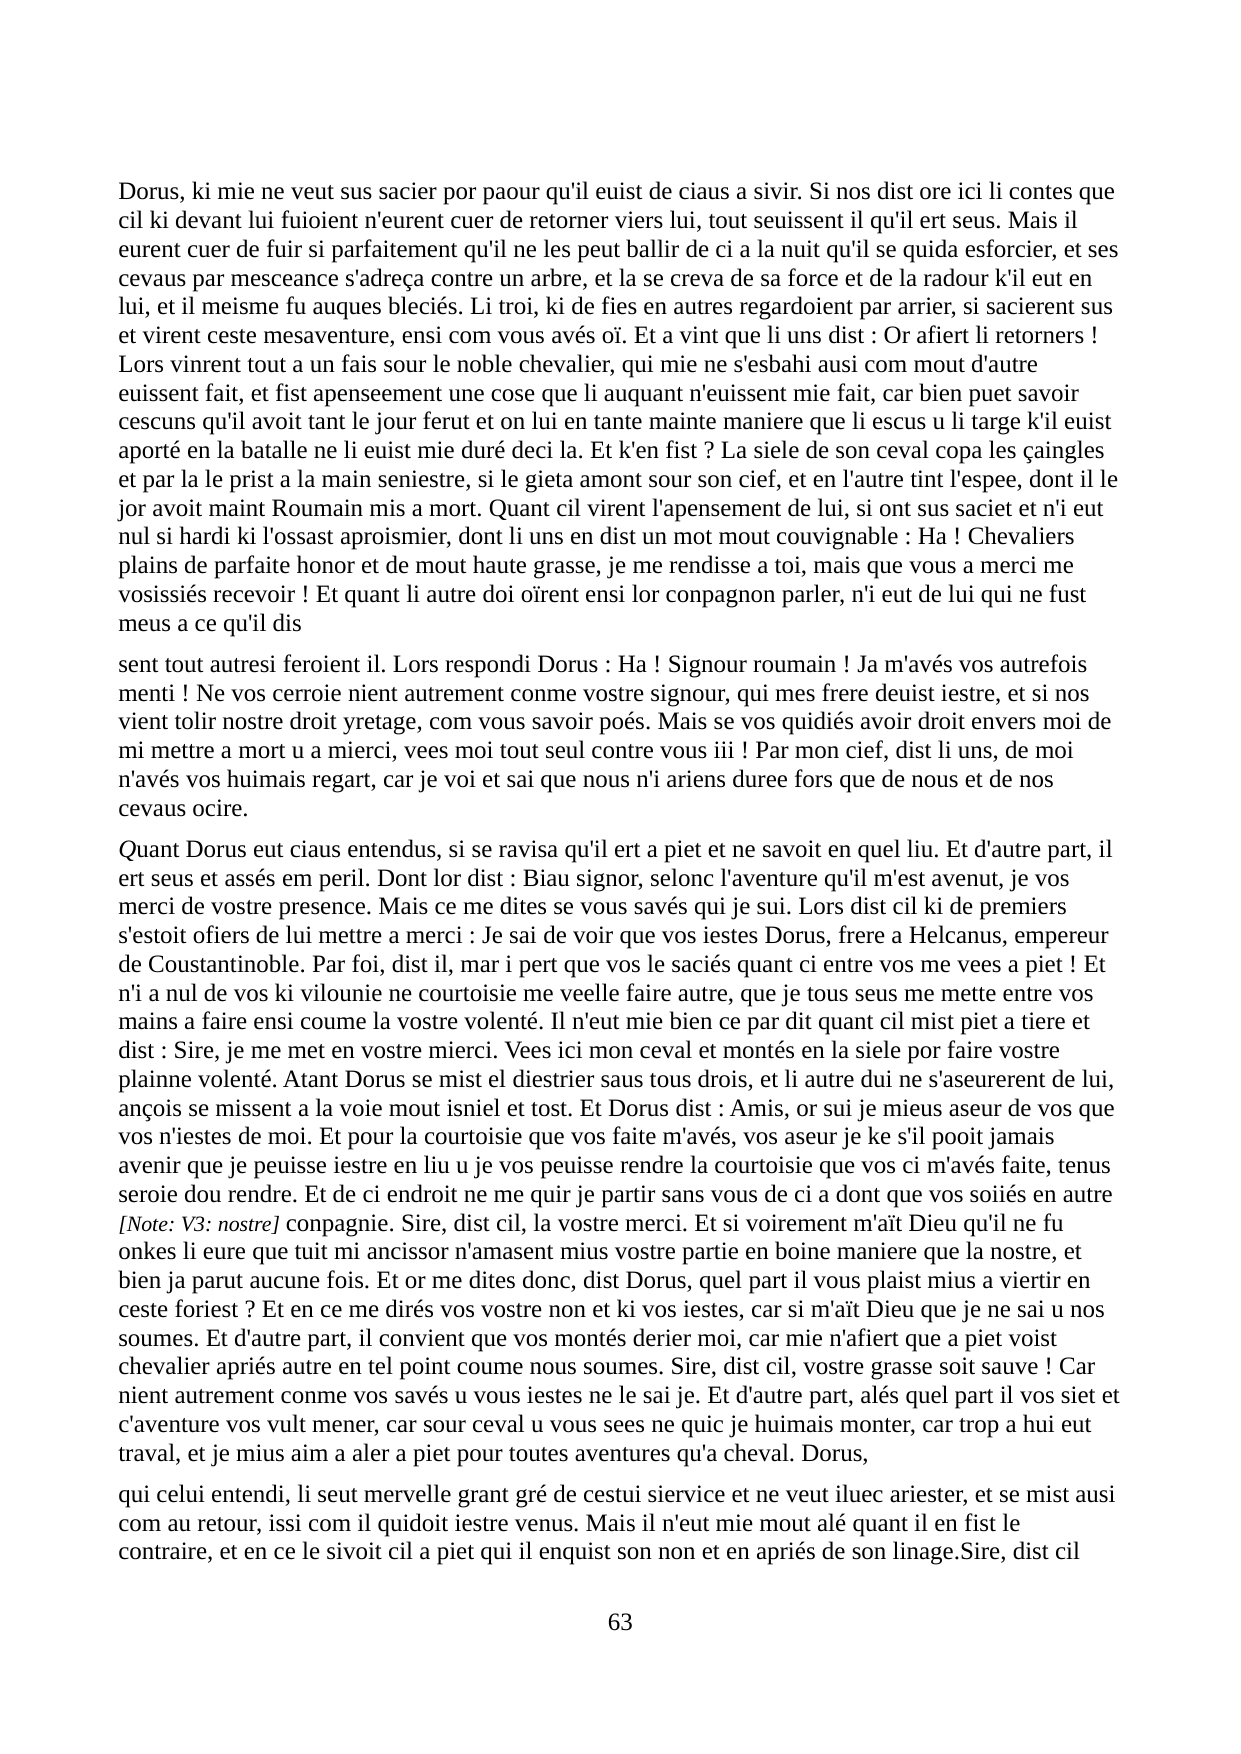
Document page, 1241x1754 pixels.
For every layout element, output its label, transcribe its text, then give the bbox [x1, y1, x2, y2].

text Quant Dorus eut ciaus entendus, si se ravisa qu'il ert a piet et ne savoit en quel liu. Et d'autre part, il ert seus et assés em peril. Dont lor dist : Biau signor, selonc l'aventure qu'il m'est avenut, je vos merci de vostre presence. Mais ce me dites se vous savés qui je sui. Lors dist cil ki de premiers s'estoit ofiers de lui mettre a merci : Je sai de voir que vos iestes Dorus, frere a Helcanus, empereur de Coustantinoble. Par foi, dist il, mar i pert que vos le saciés quant ci entre vos me vees a piet ! Et n'i a nul de vos ki vilounie ne courtoisie me veelle faire autre, que je tous seus me mette entre vos mains a faire ensi coume la vostre volenté. Il n'eut mie bien ce par dit quant cil mist piet a tiere et dist : Sire, je me met en vostre mierci. Vees ici mon ceval et montés en la siele por faire vostre plainne volenté. Atant Dorus se mist el diestrier saus tous drois, et li autre dui ne s'aseurerent de lui, ançois se missent a la voie mout isniel et tost. Et Dorus dist : Amis, or sui je mieus aseur de vos que vos n'iestes de moi. Et pour la courtoisie que vos faite m'avés, vos aseur je ke s'il pooit jamais avenir que je peuisse iestre en liu u je vos peuisse rendre la courtoisie que vos ci m'avés faite, tenus seroie dou rendre. Et de ci endroit ne me quir je partir sans vous de ci a dont que vos soiiés en autre [Note: V3: nostre] conpagnie. Sire, dist cil, la vostre merci. Et si voirement m'aït Dieu qu'il ne fu onkes li eure que tuit mi ancissor n'amasent mius vostre partie en boine maniere que la nostre, et bien ja parut aucune fois. Et or me dites donc, dist Dorus, quel part il vous plaist mius a viertir en ceste foriest ? Et en ce me dirés vos vostre non et ki vos iestes, car si m'aït Dieu que je ne sai u nos soumes. Et d'autre part, il convient que vos montés derier moi, car mie n'afiert que a piet voist chevalier apriés autre en tel point coume nous soumes. Sire, dist cil, vostre grasse soit sauve ! Car nient autrement conme vos savés u vous iestes ne le sai je. Et d'autre part, alés quel part il vos siet et c'aventure vos vult mener, car sour ceval u vous sees ne quic je huimais monter, car trop a hui eut traval, et je mius aim a aler a piet pour toutes aventures qu'a cheval. Dorus, [118, 661, 1122, 1294]
text qui celui entendi, li seut mervelle grant gré de cestui siervice et ne veut iluec ariester, et se mist ausi com au retour, issi com il quidoit iestre venus. Mais il n'eut mie mout alé quant il en fist le contraire, et en ce le sivoit cil a piet qui il enquist son non et en apriés de son linage.Sire, dist cil voirs est que je sui apielés Abilon. Et fu mes oncles cil Gasus, ki jadis autans que Peliarmainne regna en Gresce, fu regars et conmanderes de l'empire de Coustantinoble. Et vraiement, dist Dorus, que je ne quide mie que je huimais peus se cose trouver qui contraire me fust, car dou plus loial chevalier ki onques çainsist espee, m'avés ore ci fait mention, ne je ne quic mie que tant qu'il vos souvenist de lui, euissiés pooir de faire lasquete. Sire, dist cil, ja Dieu ne place que je puisse iestre u ja traïsons soit faite u je le puisse destourner. Dont me dites, fait Dorus, coument il vos est avenut entre nous que nos vos trouvanmes jehui isi entrepris que u xxvii estiés amellé a autres x de vostre gent. Par foi, sire, de ce vos puis je conter la plus mierveleuse aventure que je onques mais osasse conter por verité. Lors li conta tout issi com vos avés oï el conte, coument li premier x chevalier furent retorné por savoir qu'il ert devenus ki si enforciement les avoit encauciés. Et quant il eurent veut que cil n'estoient repairiet, il autre x estoient repairiet que ce peut iestre k'il n'estoient revenut.Si ne demoura mie grant piece apriés quant li premier ki de nos furent parti repairierent a nos et nos coururent sus en tel maniere que Peliarmenus se parti de nous, lui tierc, com cil ki bien quida iestre traïs et nos desfendimes contre ciaus, de ci a dont que nous vos eusmes cheusi, ki fumes tout ciertain que nos desfense ne nous euist nient valut fors que de nous faire ochirre. Ne fust ore se por ce non que cil x ki des nostres devoient iestre nos aloient si destragnant que je ne quic que ja a la longe peussiemes avoir duree. Vees ici ore çou que je vous puis faire savoir de çou que j'en say. [Note: Noter la labilité des discours directs et indirects ici.] [118, 1306, 1122, 1565]
text sent tout autresi feroient il. Lors respondi Dorus : Ha ! Signour roumain ! Ja m'avés vos autrefois menti ! Ne vos cerroie nient autrement conme vostre signour, qui mes frere deuist iestre, et si nos vient tolir nostre droit yretage, com vous savoir poés. Mais se vos quidiés avoir droit envers moi de mi mettre a mort u a mierci, vees moi tout seul contre vous iii ! Par mon cief, dist li uns, de moi n'avés vos huimais regart, car je voi et sai que nous n'i ariens duree fors que de nous et de nos cevaus ocire. [118, 476, 1122, 649]
text Vees ici une aventure asés perilleuse, car cil ki a tel guise connoissent sevent bien que plus fort et mains de peril euist as xvi qu'il n'i euist ensi, et vous en diroie coulour et verité. Il iii se misent ausi com en un assens sans aus aseurés. Dorus, ausi com il avint, se mist apriés ciaus a coite de ceval et tous seus, li autre cascons ça et li autres la, ensi coume Fortune avint. Mais li contes repaire ore a Dorus, ki mie ne veut sus sacier por paour qu'il euist de ciaus a sivir. Si nos dist ore ici li contes que cil ki devant lui fuioient n'eurent cuer de retorner viers lui, tout seuissent il qu'il ert seus. Mais il eurent cuer de fuir si parfaitement qu'il ne les peut ballir de ci a la nuit qu'il se quida esforcier, et ses cevaus par mesceance s'adreça contre un arbre, et la se creva de sa force et de la radour k'il eut en lui, et il meisme fu auques bleciés. Li troi, ki de fies en autres regardoient par arrier, si sacierent sus et virent ceste mesaventure, ensi com vous avés oï. Et a vint que li uns dist : Or afiert li retorners ! Lors vinrent tout a un fais sour le noble chevalier, qui mie ne s'esbahi ausi com mout d'autre euissent fait, et fist apenseement une cose que li auquant n'euissent mie fait, car bien puet savoir cescuns qu'il avoit tant le jour ferut et on lui en tante mainte maniere que li escus u li targe k'il euist aporté en la batalle ne li euist mie duré deci la. Et k'en fist ? La siele de son ceval copa les çaingles et par la le prist a la main seniestre, si le gieta amont sour son cief, et en l'autre tint l'espee, dont il le jor avoit maint Roumain mis a mort. Quant cil virent l'apensement de lui, si ont sus saciet et n'i eut nul si hardi ki l'ossast aproismier, dont li uns en dist un mot mout couvignable : Ha ! Chevaliers plains de parfaite honor et de mout haute grasse, je me rendisse a toi, mais que vous a merci me vosissiés recevoir ! Et quant li autre doi oïrent ensi lor conpagnon parler, n'i eut de lui qui ne fust meus a ce qu'il dis [118, 176, 1122, 464]
